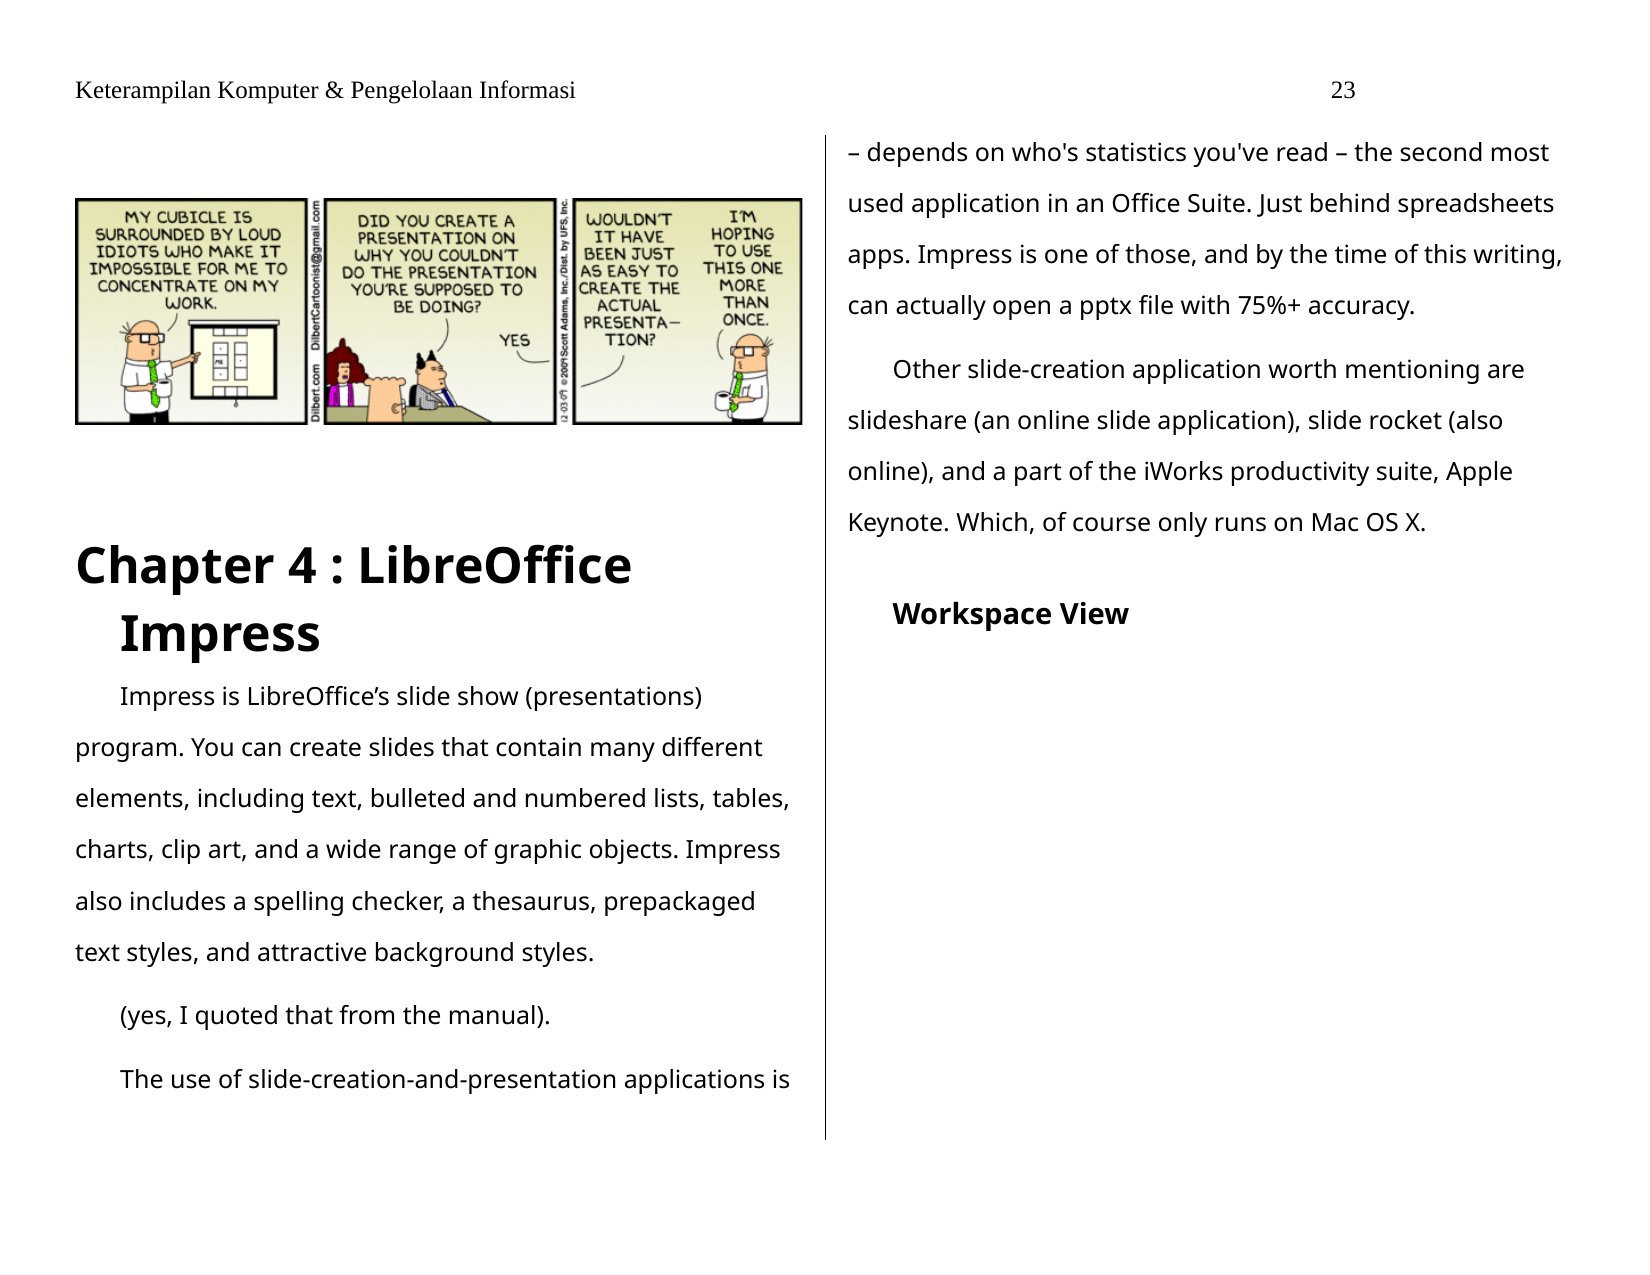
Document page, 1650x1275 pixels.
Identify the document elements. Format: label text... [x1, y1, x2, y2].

text Other slide-creation application worth mentioning are slideshare (an online slide application), slide rocket (also online), and a part of the iWorks productivity suite, Apple Keynote. Which, of course only runs on Mac OS X. [847, 352, 1575, 539]
picture [75, 198, 803, 425]
text Impress is LibreOffice’s slide show (presentations) program. You can create slides that contain many different elements, including text, bulleted and numbered lists, tables, charts, clip art, and a wide range of graphic objects. Impress also includes a spelling checker, a thesaurus, prepackaged text styles, and attractive background styles. [75, 679, 802, 968]
text (yes, I quoted that from the manual). [75, 998, 802, 1032]
text – depends on who's statistics you've read – the second most used application in an Office Suite. Just behind spreadsheets apps. Impress is one of those, and by the time of this writing, can actually open a pptx file with 75%+ accuracy. [847, 135, 1575, 322]
subtitle Chapter 4 : LibreOffice Impress [75, 530, 802, 666]
text The use of slide-creation-and-presentation applications is [75, 1061, 802, 1095]
subtitle Workspace View [847, 593, 1575, 633]
